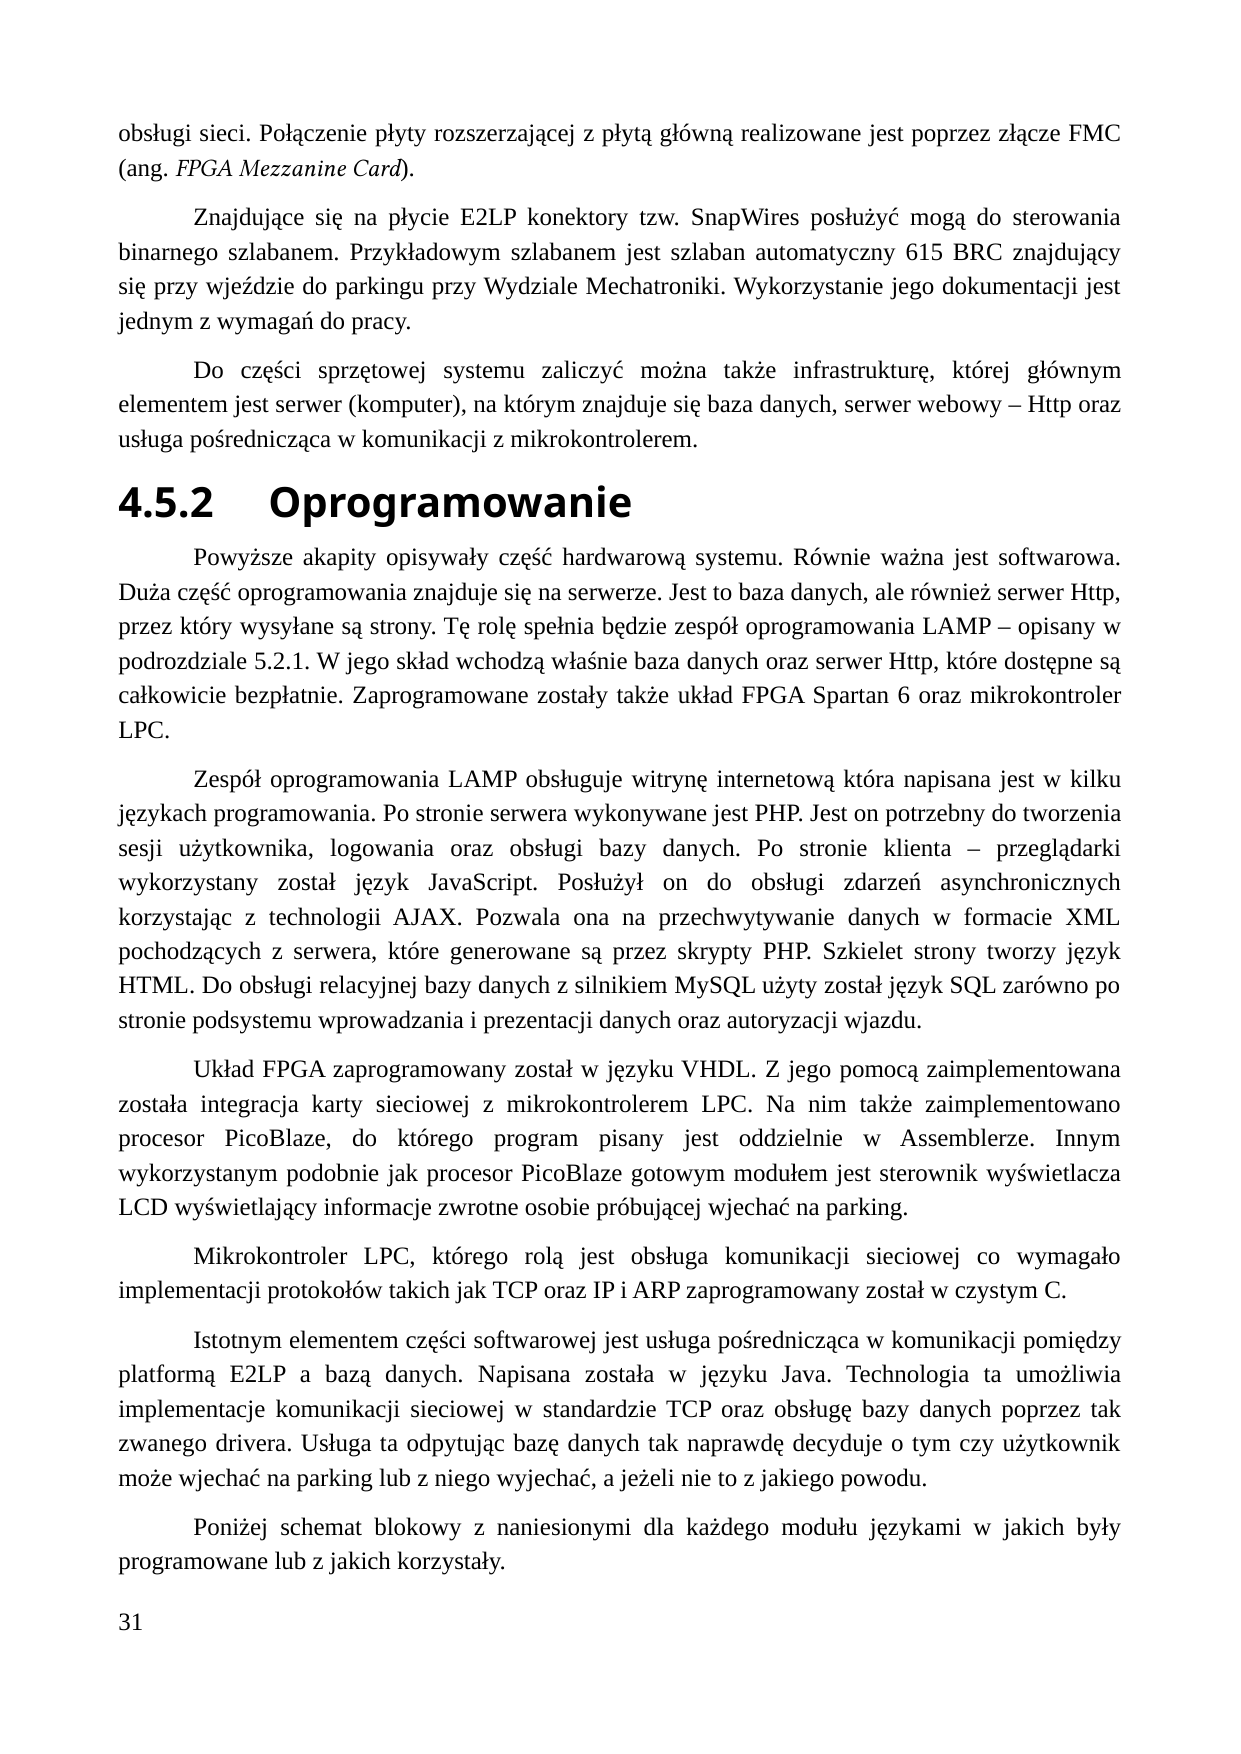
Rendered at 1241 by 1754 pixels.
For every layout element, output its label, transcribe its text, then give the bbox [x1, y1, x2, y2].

text Poniżej schemat blokowy z naniesionymi dla każdego modułu językami w jakich były programowane lub z jakich korzystały. [118, 1512, 1122, 1575]
subtitle Oprogramowanie [118, 473, 1122, 530]
text Powyższe akapity opisywały część hardwarową systemu. Równie ważna jest softwarowa. Duża część oprogramowania znajduje się na serwerze. Jest to baza danych, ale również serwer Http, przez który wysyłane są strony. Tę rolę spełnia będzie zespół oprogramowania LAMP – opisany w podrozdziale 5.2.1. W jego skład wchodzą właśnie baza danych oraz serwer Http, które dostępne są całkowicie bezpłatnie. Zaprogramowane zostały także układ FPGA Spartan 6 oraz mikrokontroler LPC. [118, 542, 1122, 743]
text Istotnym elementem części softwarowej jest usługa pośrednicząca w komunikacji pomiędzy platformą E2LP a bazą danych. Napisana została w języku Java. Technologia ta umożliwia implementacje komunikacji sieciowej w standardzie TCP oraz obsługę bazy danych poprzez tak zwanego drivera. Usługa ta odpytując bazę danych tak naprawdę decyduje o tym czy użytkownik może wjechać na parking lub z niego wyjechać, a jeżeli nie to z jakiego powodu. [118, 1325, 1122, 1491]
text Zespół oprogramowania LAMP obsługuje witrynę internetową która napisana jest w kilku językach programowania. Po stronie serwera wykonywane jest PHP. Jest on potrzebny do tworzenia sesji użytkownika, logowania oraz obsługi bazy danych. Po stronie klienta – przeglądarki wykorzystany został język JavaScript. Posłużył on do obsługi zdarzeń asynchronicznych korzystając z technologii AJAX. Pozwala ona na przechwytywanie danych w formacie XML pochodzących z serwera, które generowane są przez skrypty PHP. Szkielet strony tworzy język HTML. Do obsługi relacyjnej bazy danych z silnikiem MySQL użyty został język SQL zarówno po stronie podsystemu wprowadzania i prezentacji danych oraz autoryzacji wjazdu. [118, 764, 1122, 1034]
text Znajdujące się na płycie E2LP konektory tzw. SnapWires posłużyć mogą do sterowania binarnego szlabanem. Przykładowym szlabanem jest szlaban automatyczny 615 BRC znajdujący się przy wjeździe do parkingu przy Wydziale Mechatroniki. Wykorzystanie jego dokumentacji jest jednym z wymagań do pracy. [118, 202, 1122, 335]
text Mikrokontroler LPC, którego rolą jest obsługa komunikacji sieciowej co wymagało implementacji protokołów takich jak TCP oraz IP i ARP zaprogramowany został w czystym C. [118, 1241, 1122, 1304]
text obsługi sieci. Połączenie płyty rozszerzającej z płytą główną realizowane jest poprzez złącze FMC (ang. FPGA Mezzanine Card). [118, 118, 1122, 182]
text Układ FPGA zaprogramowany został w języku VHDL. Z jego pomocą zaimplementowana została integracja karty sieciowej z mikrokontrolerem LPC. Na nim także zaimplementowano procesor PicoBlaze, do którego program pisany jest oddzielnie w Assemblerze. Innym wykorzystanym podobnie jak procesor PicoBlaze gotowym modułem jest sterownik wyświetlacza LCD wyświetlający informacje zwrotne osobie próbującej wjechać na parking. [118, 1054, 1122, 1221]
text Do części sprzętowej systemu zaliczyć można także infrastrukturę, której głównym elementem jest serwer (komputer), na którym znajduje się baza danych, serwer webowy – Http oraz usługa pośrednicząca w komunikacji z mikrokontrolerem. [118, 355, 1122, 453]
